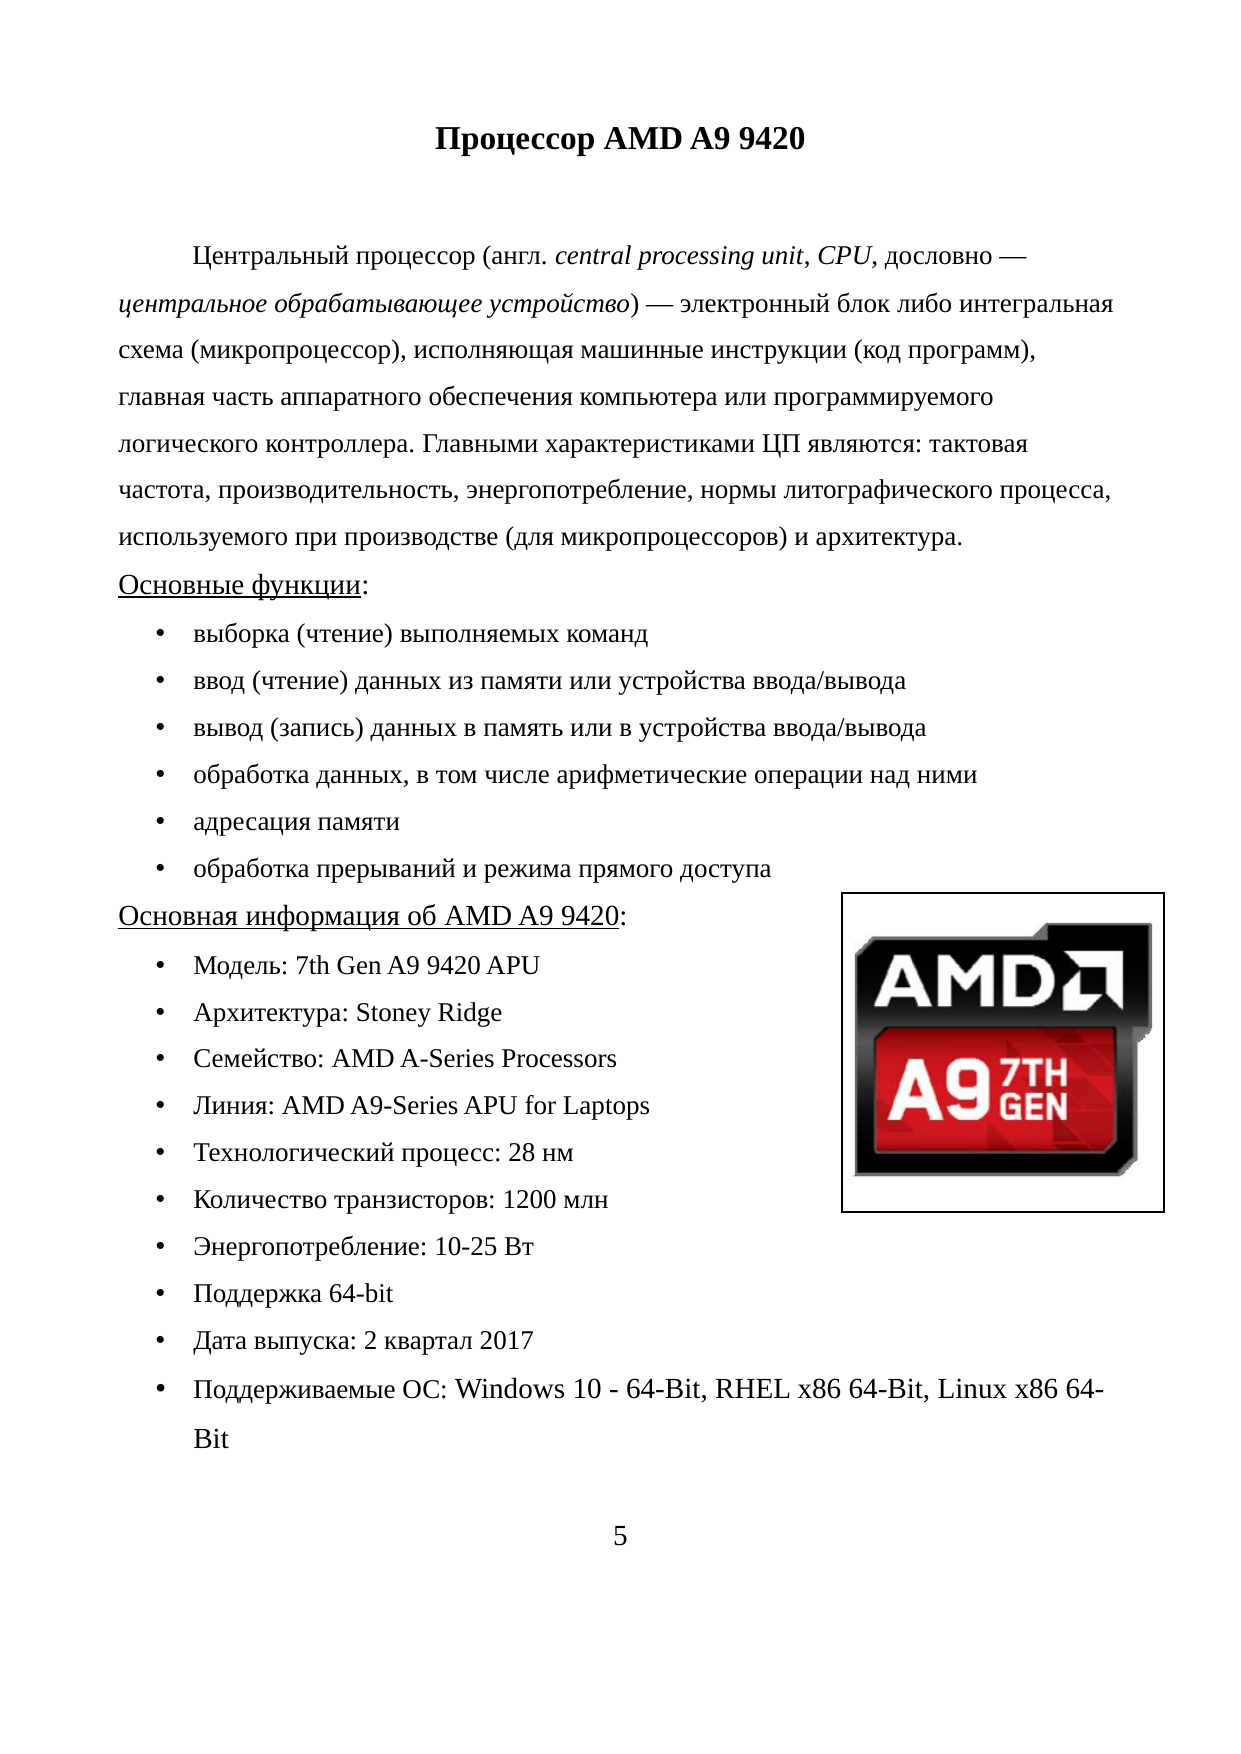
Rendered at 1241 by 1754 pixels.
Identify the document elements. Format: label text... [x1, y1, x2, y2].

list Дата выпуска: 2 квартал 2017 [156, 1324, 1122, 1355]
text Центральный процессор (англ. central processing unit, CPU, дословно — центральное обрабатывающее устройство) — электронный блок либо интегральная схема (микропроцессор), исполняющая машинные инструкции (код программ), главная часть аппаратного обеспечения компьютера или программируемого логического контроллера. Главными характеристиками ЦП являются: тактовая частота, производительность, энергопотребление, нормы литографического процесса, используемого при производстве (для микропроцессоров) и архитектура. [118, 233, 1122, 551]
picture [846, 896, 1160, 1209]
text 5 [118, 1518, 1122, 1552]
list обработка прерываний и режима прямого доступа [156, 852, 1122, 883]
text Процессор AMD A9 9420 [118, 118, 1122, 156]
list обработка данных, в том числе арифметические операции над ними [156, 758, 1122, 789]
list Архитектура: Stoney Ridge [156, 996, 841, 1027]
list ввод (чтение) данных из памяти или устройства ввода/вывода [156, 664, 1122, 695]
text Основная информация об AMD A9 9420: [118, 898, 841, 932]
list Семейство: AMD A-Series Processors [156, 1043, 841, 1074]
list Технологический процесс: 28 нм [156, 1136, 841, 1168]
list Поддерживаемые ОС: Windows 10 - 64-Bit, RHEL x86 64-Bit, Linux x86 64-Bit [156, 1371, 1122, 1455]
list вывод (запись) данных в память или в устройства ввода/вывода [156, 711, 1122, 742]
text [843, 894, 1163, 1211]
list Количество транзисторов: 1200 млн [156, 1183, 841, 1214]
list Модель: 7th Gen A9 9420 APU [156, 949, 841, 980]
list выборка (чтение) выполняемых команд [156, 617, 1122, 648]
list адресация памяти [156, 805, 1122, 836]
list Поддержка 64-bit [156, 1277, 1122, 1308]
text Основные функции: [118, 567, 1122, 601]
list Линия: AMD A9-Series APU for Laptops [156, 1089, 841, 1121]
list Энергопотребление: 10-25 Вт [156, 1230, 1122, 1261]
